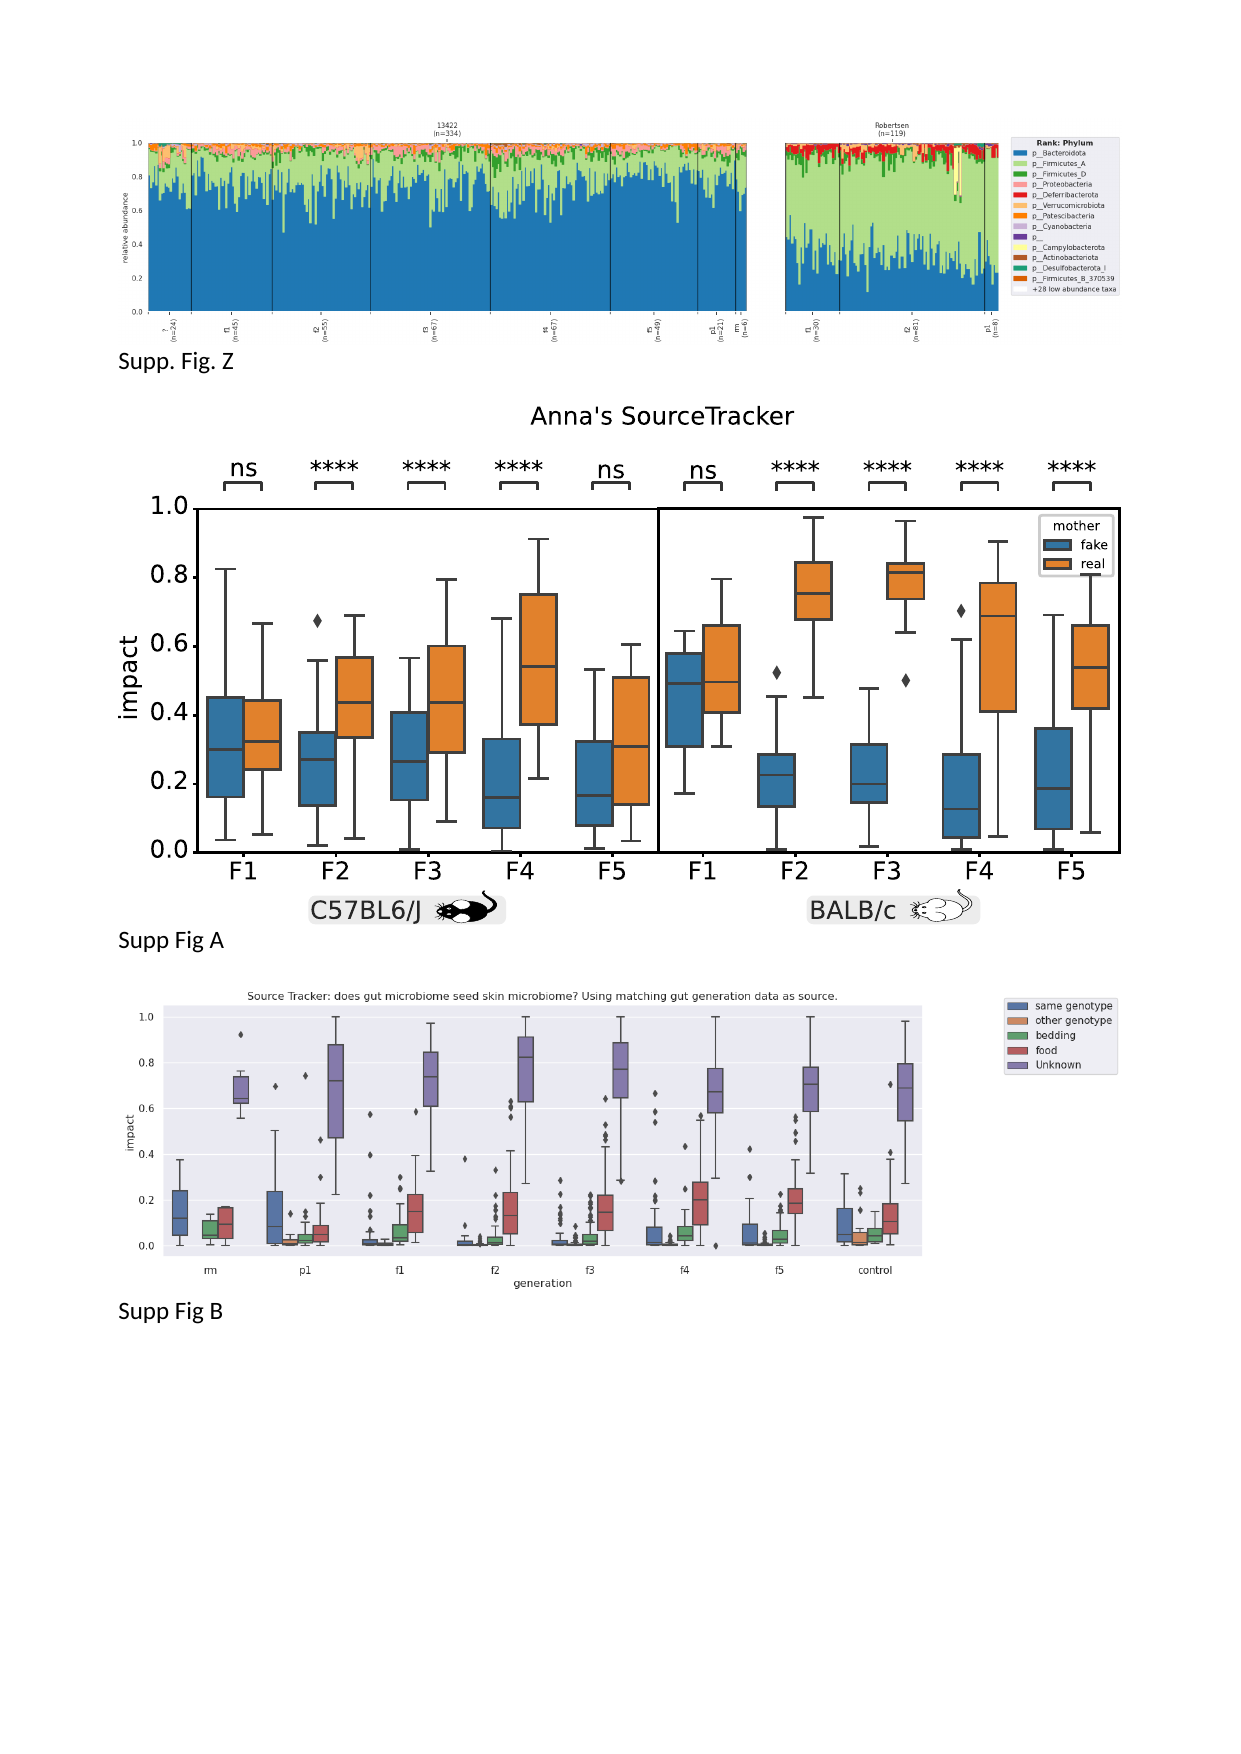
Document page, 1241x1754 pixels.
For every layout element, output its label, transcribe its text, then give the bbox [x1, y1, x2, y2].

text Supp Fig A [118, 924, 1122, 955]
picture [118, 985, 1123, 1295]
text Supp Fig B [118, 1295, 1122, 1325]
picture [118, 118, 1123, 345]
text Supp. Fig. Z [118, 345, 1122, 406]
